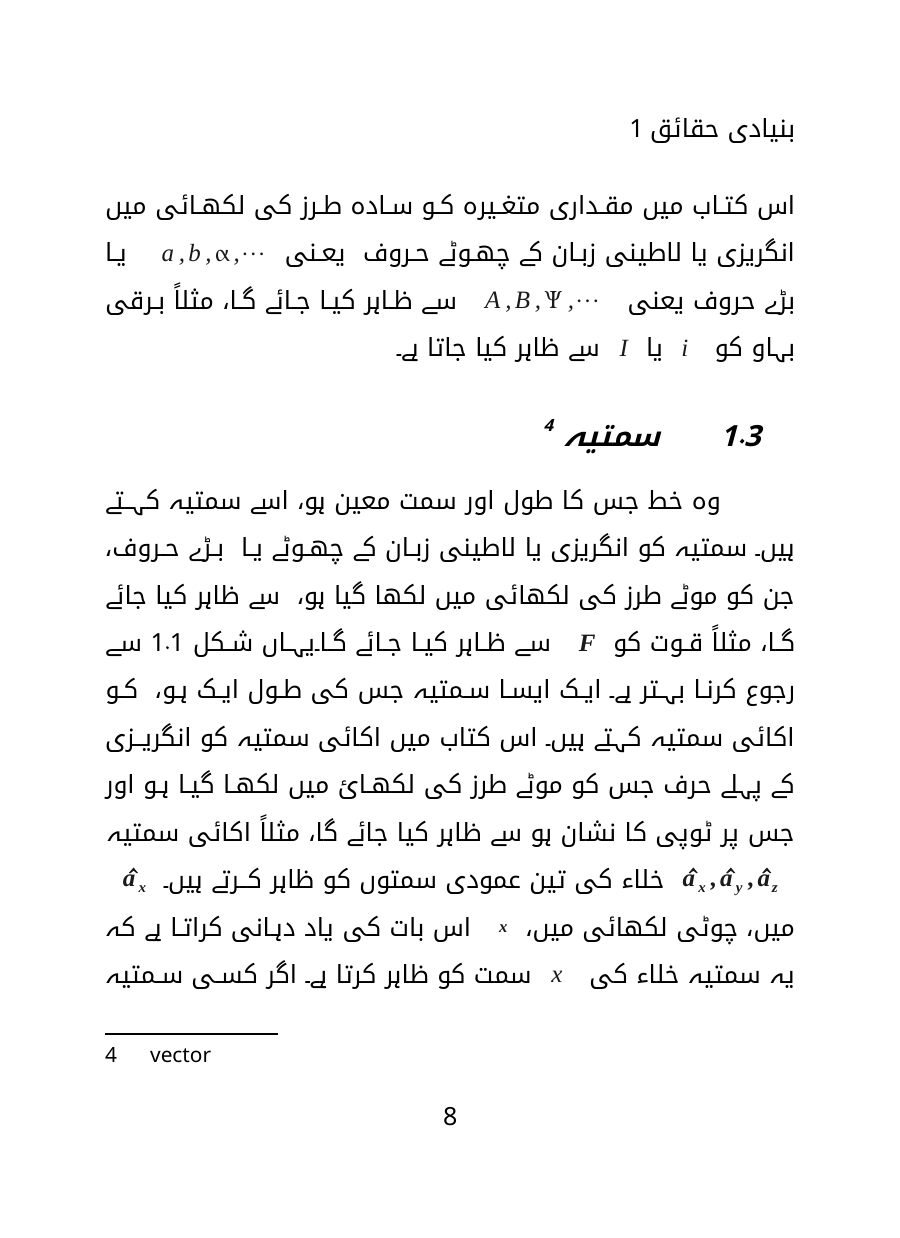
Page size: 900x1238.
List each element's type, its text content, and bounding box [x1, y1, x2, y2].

text وہ خط جس کا طول اور سمت معین ہو، اسے سمتیہ کہتے ہیں۔ سمتیہ کو انگریزی یا لاطینی زبان کے چھوٹے یا بڑے حروف، جن کو موٹے طرز کی لکھائی میں لکھا گیا ہو، سے ظاہر کیا جائے گا، مثلاً قوت کو سے ظاہر کیا جائے گا۔یہاں شکل 1.1 سے رجوع کرنا بہتر ہے۔ ایک ایسا سمتیہ جس کی طول ایک ہو، کو اکائی سمتیہ کہتے ہیں۔ اس کتاب میں اکائی سمتیہ کو انگریزی کے پہلے حرف جس کو موٹے طرز کی لکھائ میں لکھا گیا ہو اور جس پر ٹوپی کا نشان ہو سے ظاہر کیا جائے گا، مثلاً اکائی سمتیہخلاء کی تین عمودی سمتوں کو ظاہر کرتے ہیں۔میں، چوٹی لکھائی میں، اس بات کی یاد دہانی کراتا ہے کہ یہ سمتیہ خلاء کی سمت کو ظاہر کرتا ہے۔ اگر کسی سمتیہ کی طول اور اس کی سمت کو علیحدہ علیحدہ لکھنا ہو تو اس کے طول کو ظاہر کرنے کے لئے سادہ طرز کی لکھائ میں وہی حرف استعمال کیا جائے گا جو اس سمتیہ کو ظاہر کرنے کے لئے، موٹے طرز کی لکھائی میں، استعمال کیا گیا ہو۔ یعنی سمتیہکی طول کوسے ظاہر کیا جائے گا۔ شکل میں سمتیہ کی طول، چار کے برابر ہے۔ اگر کسی سمتیہ کی سمت میں ایک اکائی سمتیہ بنایا جائے تو یہ اکائی سمتیہ اس سمتیہ کی سمت کو ظاہر کرتا ہے۔جیسے پہلے ذکر ہوا ہے ایسے اکائی سمتیہ کو انگریزی کے پہلے حرف، جس کو موٹے طرز کی لکھائ میں لکھا گیا ہو اور جس پر ٹوپی کا نشان ہو، سے ظاہر کیا جائے گا یعنی سمتیہکی سمت کوسے ظاہر کیا جائے گا۔یہاں، چوٹی لکھائی میں ، اس بات کی یاد دہانی کراتا ہے کہ یہ اکائی سمتیہ کی سمت کو ظاہر کر رہا ہے۔ شکل میں چونکہ قوت دائیں جانب کو ہے لہٰذا اور برابر ہیں۔ [105, 477, 795, 999]
subtitle سمتیہ [105, 409, 720, 465]
list vector [105, 1040, 795, 1068]
text وہ متغیرہ جس کی مقدار معین ہو اسے مقداری کہتے ہیں۔ اس کتاب میں مقداری متغیرہ کو سادہ طرز کی لکھائی میں انگریزی یا لاطینی زبان کے چھوٹے حروف یعنی یا بڑے حروف یعنی سے ظاہر کیا جائے گا، مثلاً برقی بہاو کو یاسے ظاہر کیا جاتا ہے۔ [105, 182, 795, 372]
